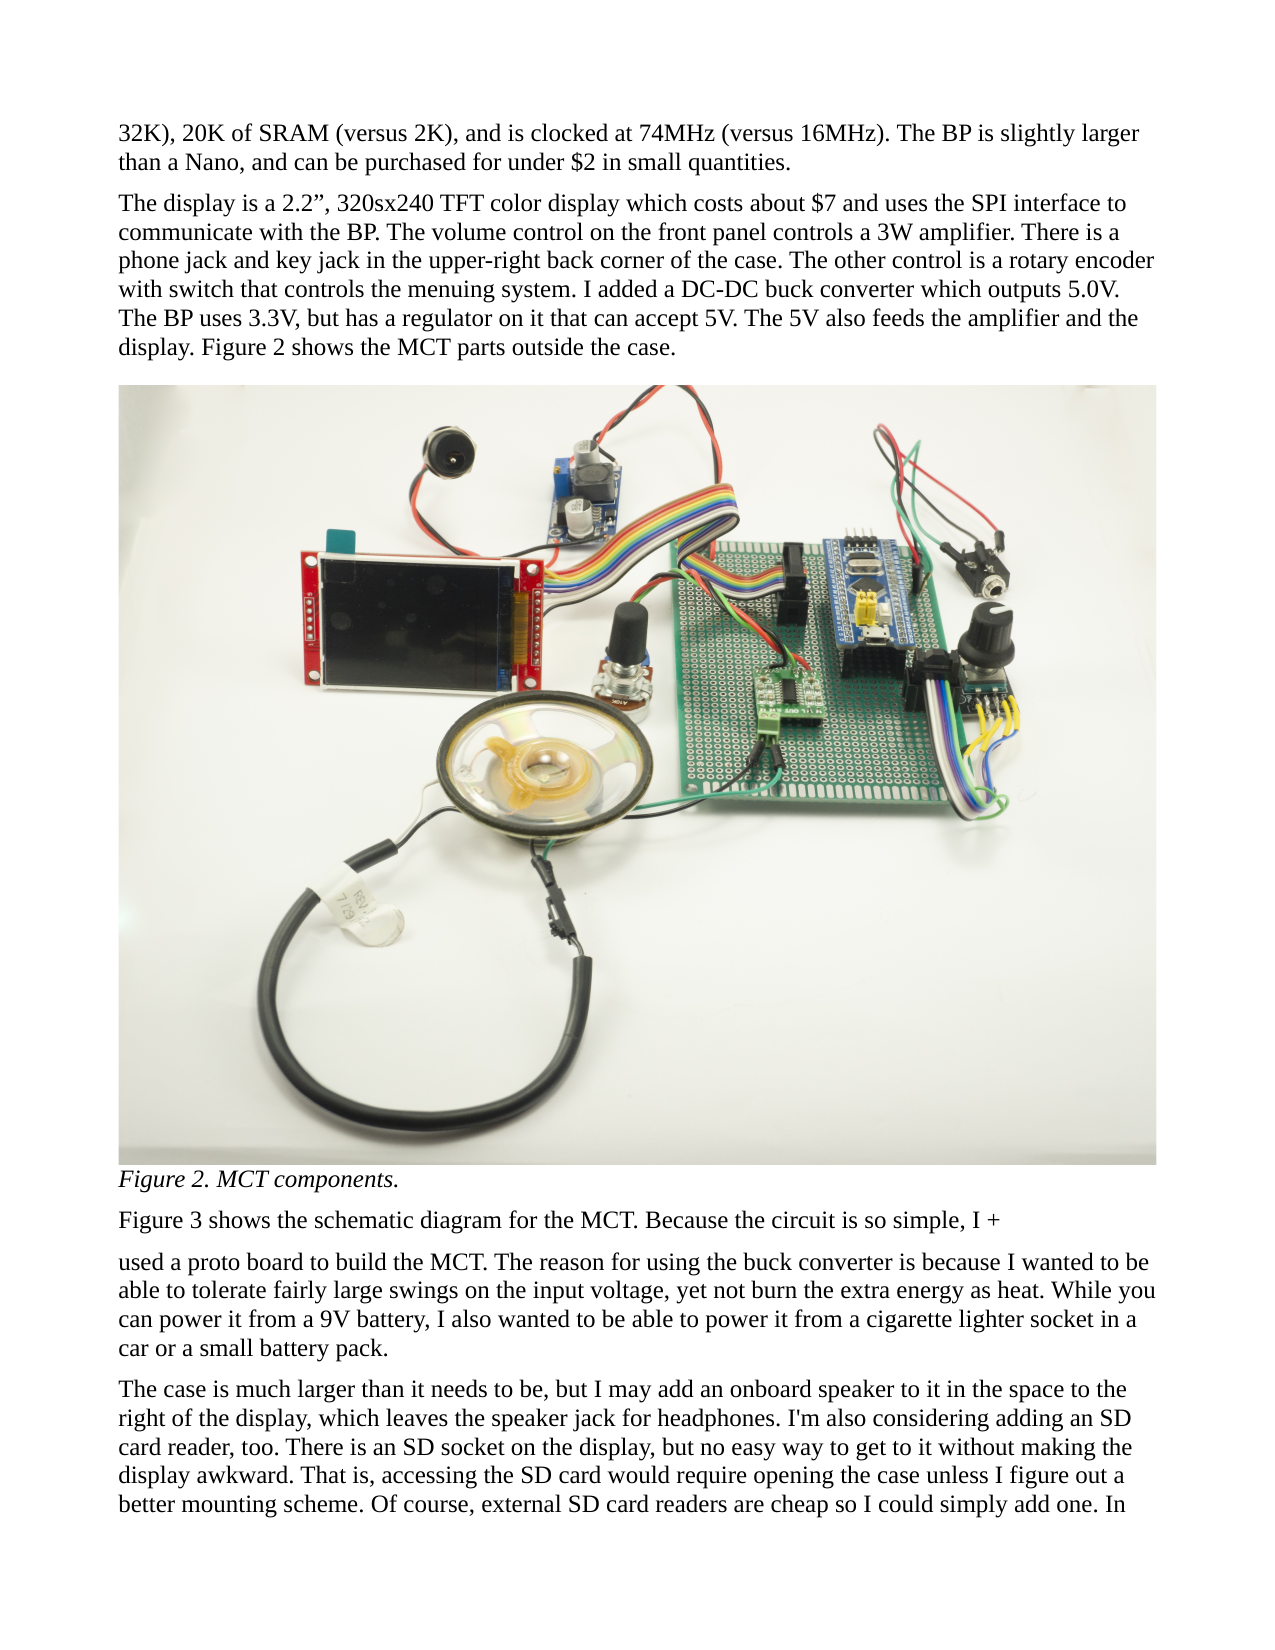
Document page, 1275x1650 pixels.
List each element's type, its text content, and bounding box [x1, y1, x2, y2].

text 32K), 20K of SRAM (versus 2K), and is clocked at 74MHz (versus 16MHz). The BP is slightly larger than a Nano, and can be purchased for under $2 in small quantities. [118, 118, 1157, 176]
text Figure 3 shows the schematic diagram for the MCT. Because the circuit is so simple, I + [118, 1206, 1157, 1234]
text The case is much larger than it needs to be, but I may add an onboard speaker to it in the space to the right of the display, which leaves the speaker jack for headphones. I'm also considering adding an SD card reader, too. There is an SD socket on the display, but no easy way to get to it without making the display awkward. That is, accessing the SD card would require opening the case unless I figure out a better mounting scheme. Of course, external SD card readers are cheap so I could simply add one. In [118, 1374, 1157, 1518]
text Figure 2. MCT components. [118, 1165, 1157, 1193]
text used a proto board to build the MCT. The reason for using the buck converter is because I wanted to be able to tolerate fairly large swings on the input voltage, yet not burn the extra energy as heat. While you can power it from a 9V battery, I also wanted to be able to power it from a cigarette lighter socket in a car or a small battery pack. [118, 1247, 1157, 1362]
text [118, 373, 1157, 385]
text The display is a 2.2”, 320sx240 TFT color display which costs about $7 and uses the SPI interface to communicate with the BP. The volume control on the front panel controls a 3W amplifier. There is a phone jack and key jack in the upper-right back corner of the case. The other control is a rotary encoder with switch that controls the menuing system. I added a DC-DC buck converter which outputs 5.0V. The BP uses 3.3V, but has a regulator on it that can accept 5V. The 5V also feeds the amplifier and the display. Figure 2 shows the MCT parts outside the case. [118, 188, 1157, 361]
picture [118, 385, 1157, 1165]
